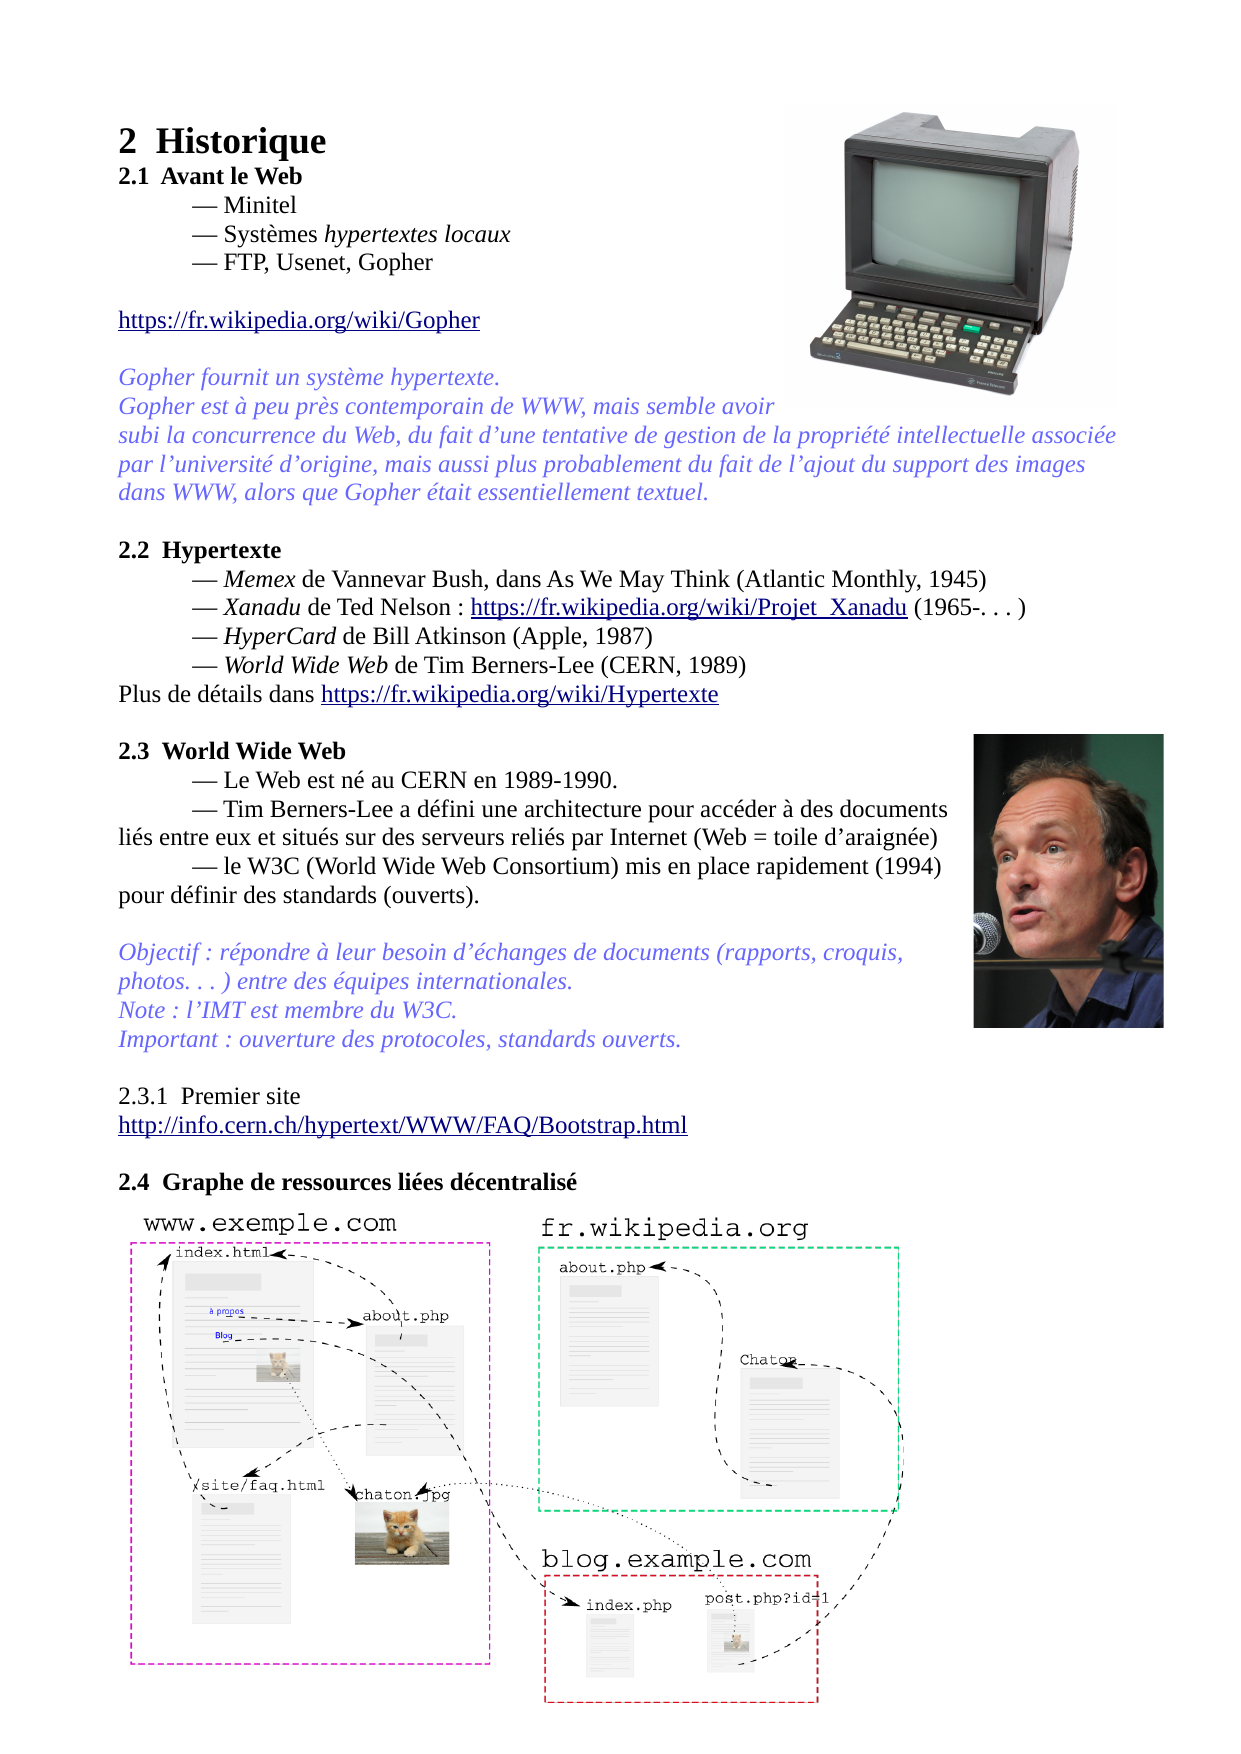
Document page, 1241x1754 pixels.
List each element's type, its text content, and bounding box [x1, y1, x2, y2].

text 2.1 Avant le Web [118, 161, 782, 190]
text — Minitel [118, 190, 782, 219]
text Objectif : répondre à leur besoin d’échanges de documents (rapports, croquis, photos. . . ) entre des équipes internationales. [118, 937, 973, 995]
text Gopher est à peu près contemporain de WWW, mais semble avoir subi la concurrence du Web, du fait d’une tentative de gestion de la propriété intellectuelle associée par l’université d’origine, mais aussi plus probablement du fait de l’ajout du support des images dans WWW, alors que Gopher était essentiellement textuel. [118, 391, 1122, 506]
text — Memex de Vannevar Bush, dans As We May Think (Atlantic Monthly, 1945) [118, 564, 1122, 592]
text Note : l’IMT est membre du W3C. [118, 995, 973, 1024]
text 2.2 Hypertexte [118, 535, 1122, 564]
picture [782, 103, 1117, 407]
picture [130, 1213, 904, 1703]
text 2 Historique [118, 118, 782, 161]
text — Systèmes hypertextes locaux [118, 219, 782, 247]
text https://fr.wikipedia.org/wiki/Gopher [118, 305, 782, 334]
text http://info.cern.ch/hypertext/WWW/FAQ/Bootstrap.html [118, 1110, 1122, 1139]
text 2.3 World Wide Web [118, 736, 973, 765]
text — World Wide Web de Tim Berners-Lee (CERN, 1989) [118, 650, 1122, 679]
text Plus de détails dans https://fr.wikipedia.org/wiki/Hypertexte [118, 679, 1122, 707]
text — Le Web est né au CERN en 1989-1990. [118, 765, 973, 794]
text — Xanadu de Ted Nelson : https://fr.wikipedia.org/wiki/Projet_Xanadu (1965-. . . ) [118, 592, 1122, 621]
text Gopher fournit un système hypertexte. [118, 362, 782, 391]
text — le W3C (World Wide Web Consortium) mis en place rapidement (1994) pour définir des standards (ouverts). [118, 851, 973, 909]
text 2.4 Graphe de ressources liées décentralisé [118, 1167, 1122, 1196]
text Important : ouverture des protocoles, standards ouverts. [118, 1024, 1122, 1052]
text — HyperCard de Bill Atkinson (Apple, 1987) [118, 621, 1122, 650]
text — Tim Berners-Lee a défini une architecture pour accéder à des documents liés entre eux et situés sur des serveurs reliés par Internet (Web = toile d’araignée) [118, 794, 973, 851]
picture [973, 734, 1164, 1028]
text 2.3.1 Premier site [118, 1081, 1122, 1110]
text — FTP, Usenet, Gopher [118, 247, 782, 276]
